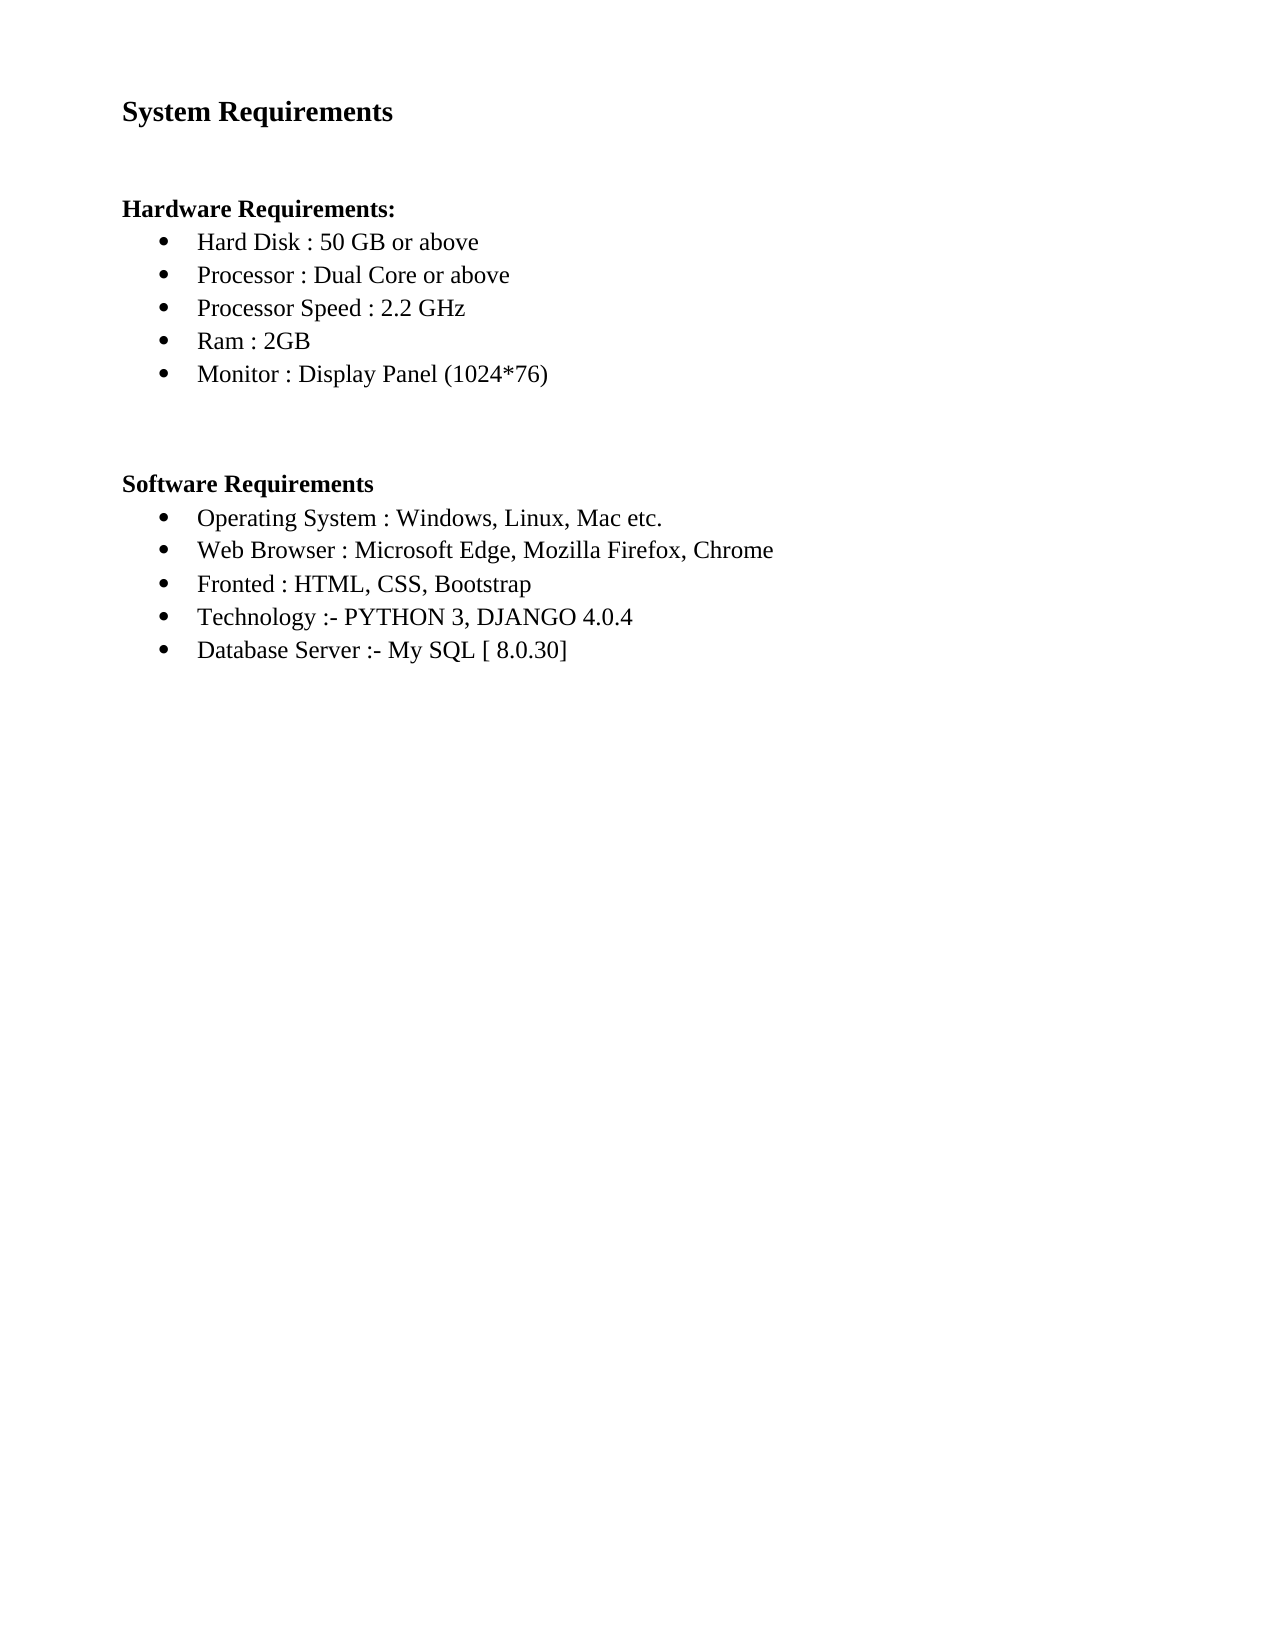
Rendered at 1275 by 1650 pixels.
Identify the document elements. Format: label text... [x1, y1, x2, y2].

list Database Server :- My SQL [ 8.0.30] [159, 635, 1144, 663]
list Technology :- PYTHON 3, DJANGO 4.0.4 [159, 602, 1144, 630]
list Ram : 2GB [159, 326, 1144, 355]
list Monitor : Display Panel (1024*76) [159, 359, 1144, 388]
text Software Requirements [122, 469, 1144, 498]
list Hard Disk : 50 GB or above [159, 227, 1144, 256]
text Hardware Requirements: [122, 194, 1144, 223]
list Processor Speed : 2.2 GHz [159, 293, 1144, 322]
list Web Browser : Microsoft Edge, Mozilla Firefox, Chrome [159, 536, 1144, 564]
list Operating System : Windows, Linux, Mac etc. [159, 503, 1144, 531]
list Processor : Dual Core or above [159, 260, 1144, 289]
text System Requirements [122, 94, 1144, 127]
list Fronted : HTML, CSS, Bootstrap [159, 569, 1144, 597]
